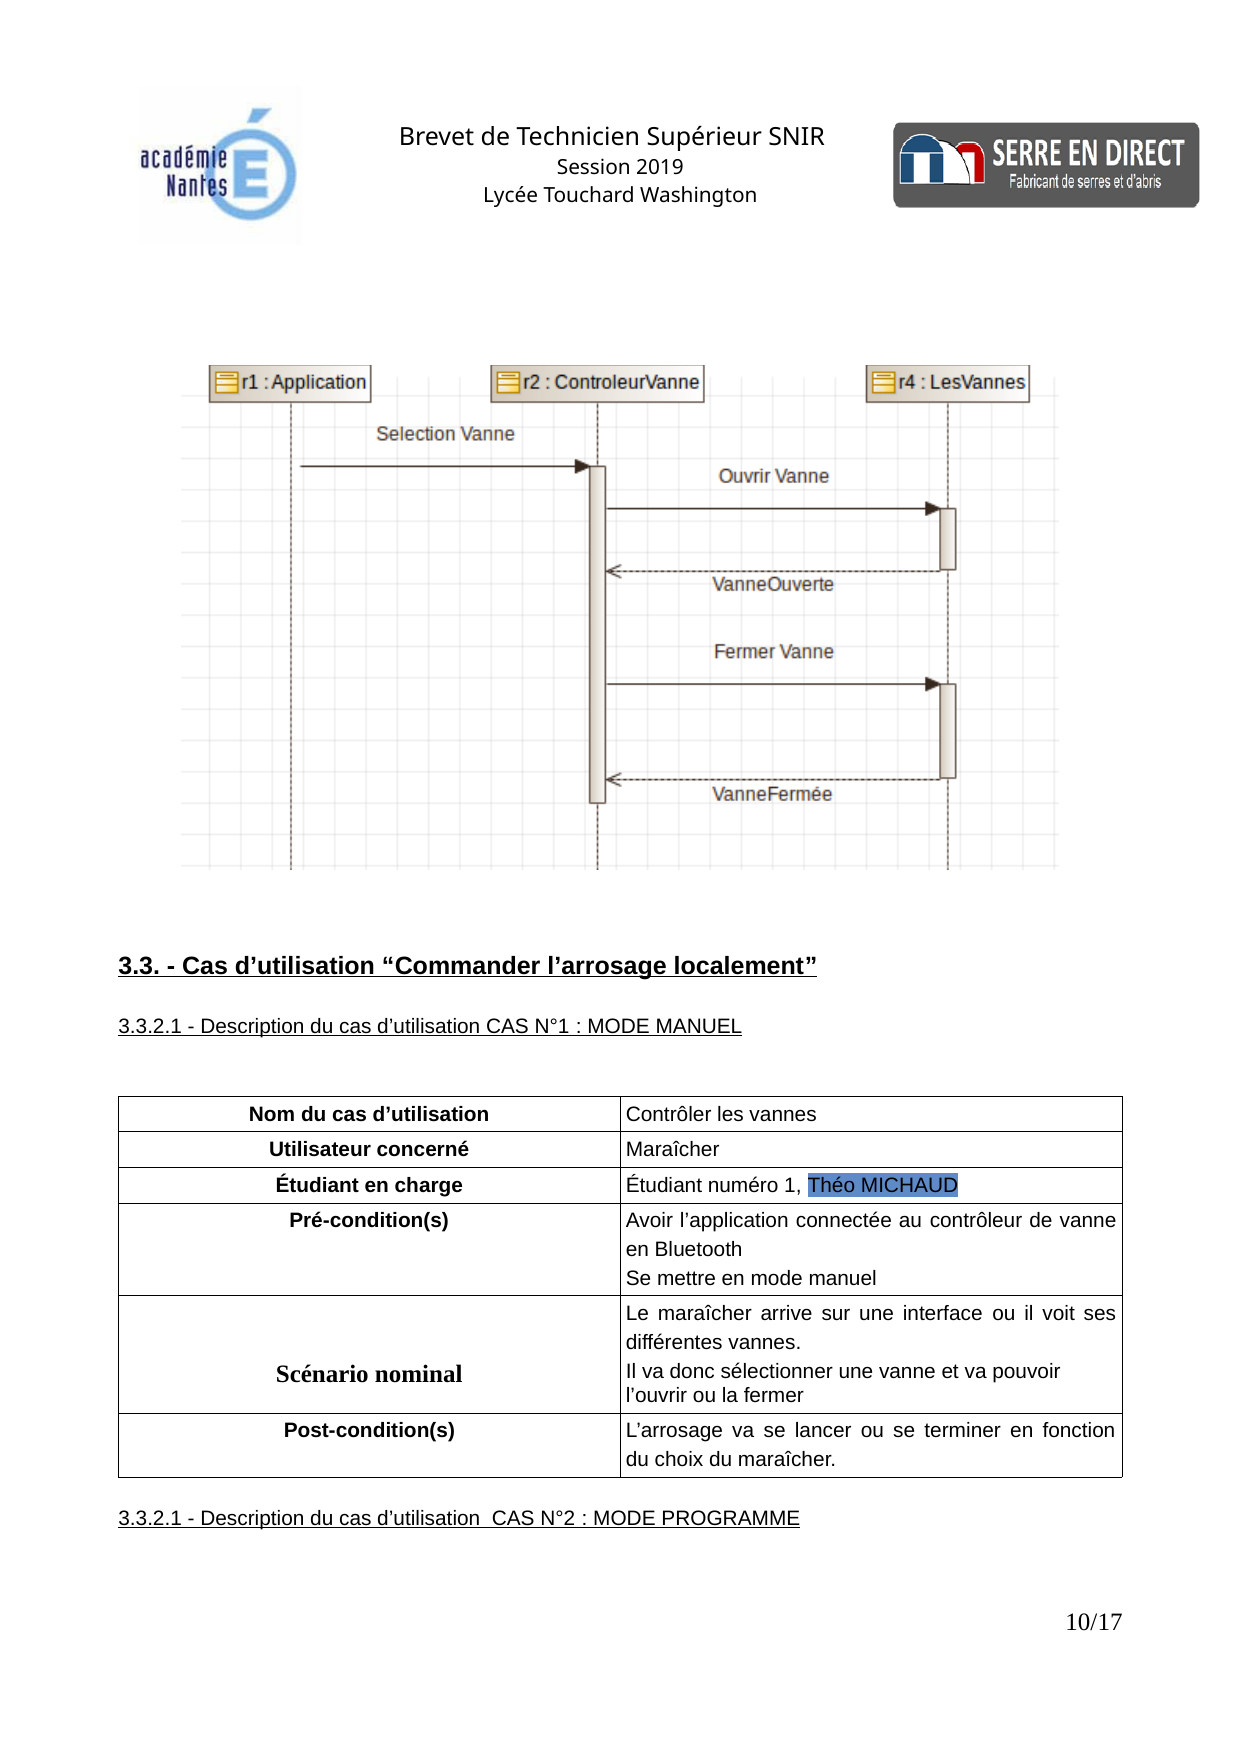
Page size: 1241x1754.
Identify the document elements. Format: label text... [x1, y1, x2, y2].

table_cell Avoir l’application connectée au contrôleur de vanne en Bluetooth Se mettre en mode manuel [621, 1204, 1122, 1295]
picture [888, 120, 1203, 212]
table_cell Scénario nominal [119, 1296, 620, 1412]
text 3.3.2.1 - Description du cas d’utilisation CAS N°1 : MODE MANUEL [118, 1014, 1122, 1038]
table_cell Utilisateur concerné [119, 1132, 620, 1167]
table_cell Post-condition(s) [119, 1414, 620, 1477]
table_header Contrôler les vannes [621, 1097, 1122, 1131]
table_cell Étudiant numéro 1, Théo MICHAUD [621, 1168, 1122, 1202]
table_cell Le maraîcher arrive sur une interface ou il voit ses différentes vannes. Il va donc sélectionner une vanne et va pouvoir l’ouvrir ou la fermer [621, 1296, 1122, 1412]
table_cell Pré-condition(s) [119, 1204, 620, 1295]
text 3.3.2.1 - Description du cas d’utilisation CAS N°2 : MODE PROGRAMME [118, 1506, 1122, 1529]
table_cell L’arrosage va se lancer ou se terminer en fonction du choix du maraîcher. [621, 1414, 1122, 1477]
table_cell Maraîcher [621, 1132, 1122, 1167]
text 3.3. - Cas d’utilisation “Commander l’arrosage localement” [118, 951, 1122, 980]
picture [113, 86, 322, 248]
picture [181, 365, 1060, 870]
table_header Nom du cas d’utilisation [119, 1097, 620, 1131]
table_cell Étudiant en charge [119, 1168, 620, 1202]
